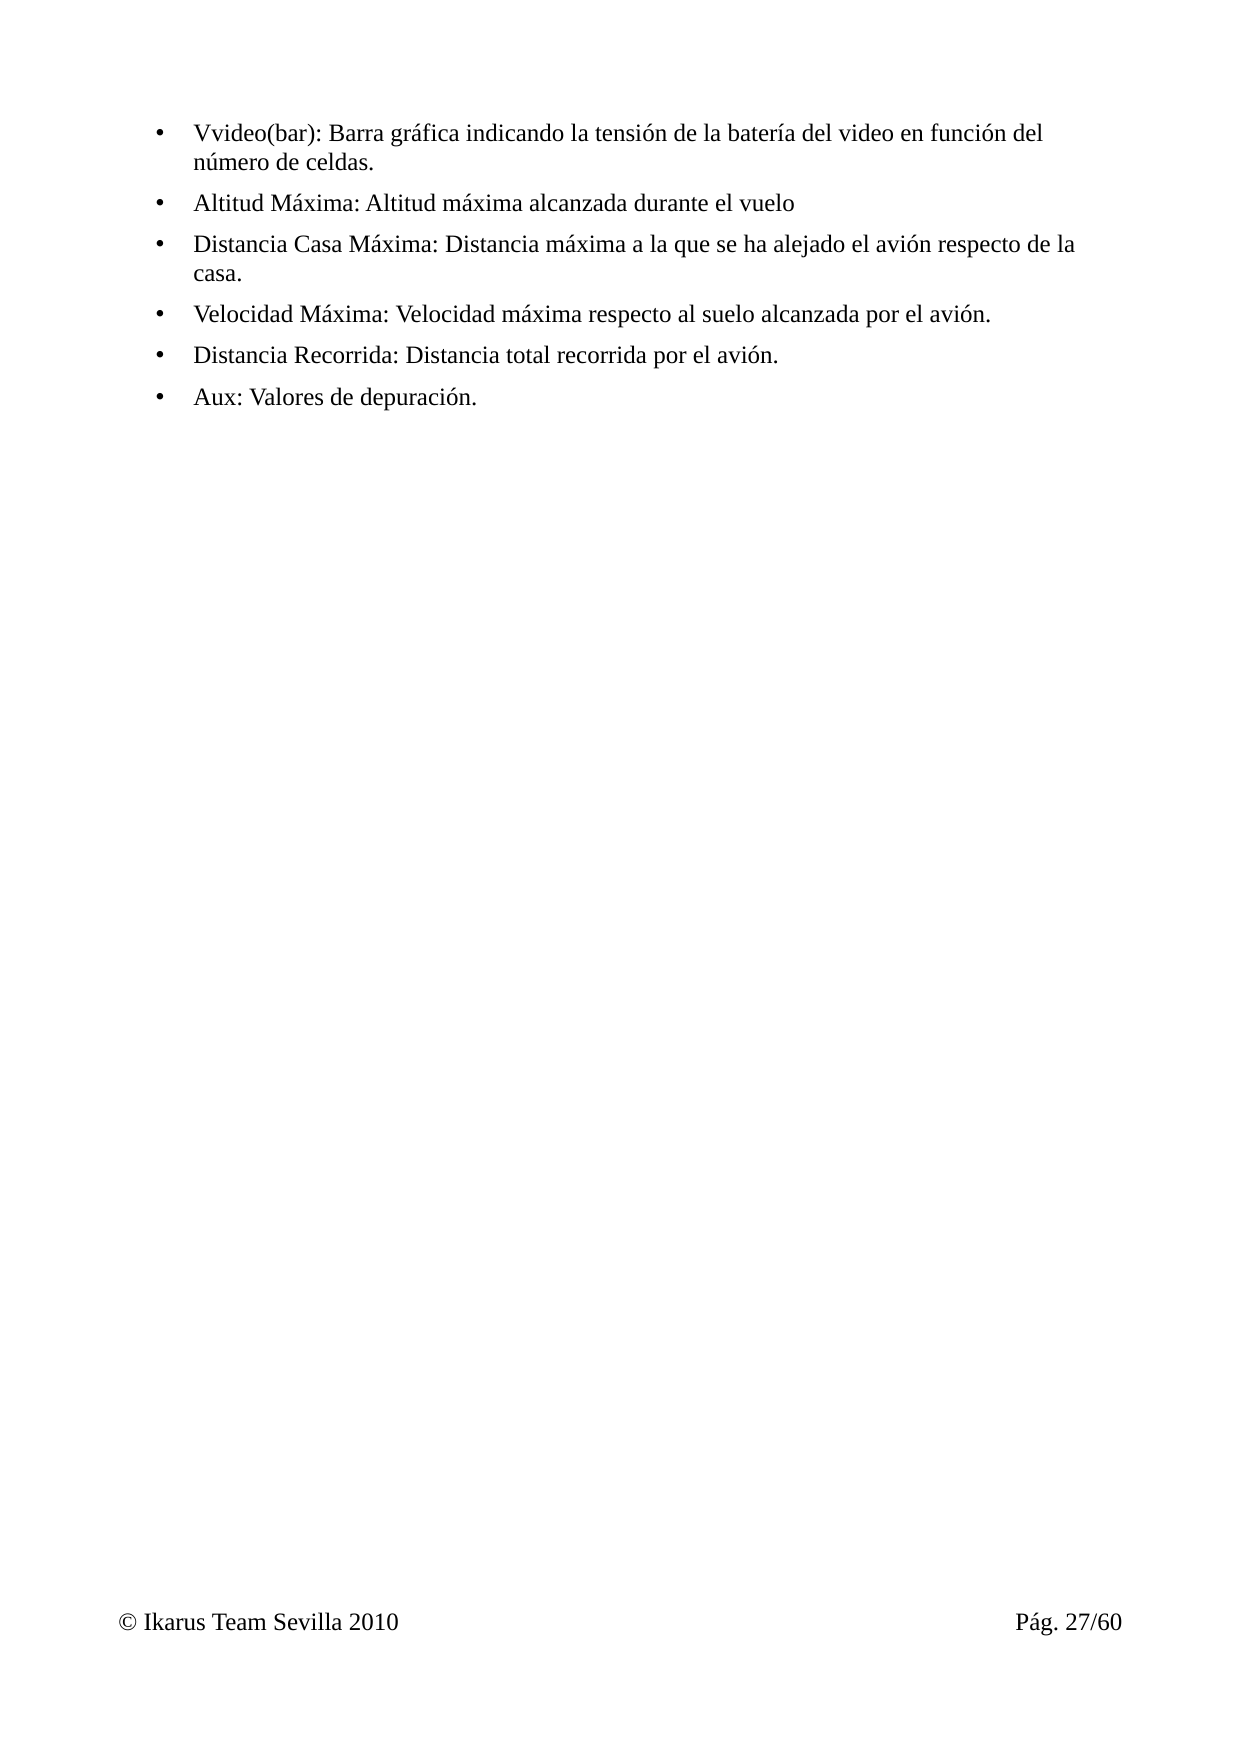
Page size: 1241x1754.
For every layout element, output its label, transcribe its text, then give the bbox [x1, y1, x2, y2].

list Aux: Valores de depuración. [156, 382, 1122, 411]
list Distancia Casa Máxima: Distancia máxima a la que se ha alejado el avión respecto de la casa. [156, 229, 1122, 287]
list Altitud Máxima: Altitud máxima alcanzada durante el vuelo [156, 188, 1122, 217]
list Velocidad Máxima: Velocidad máxima respecto al suelo alcanzada por el avión. [156, 299, 1122, 328]
list Vvideo(bar): Barra gráfica indicando la tensión de la batería del video en función del número de celdas. [156, 118, 1122, 176]
list Distancia Recorrida: Distancia total recorrida por el avión. [156, 341, 1122, 369]
